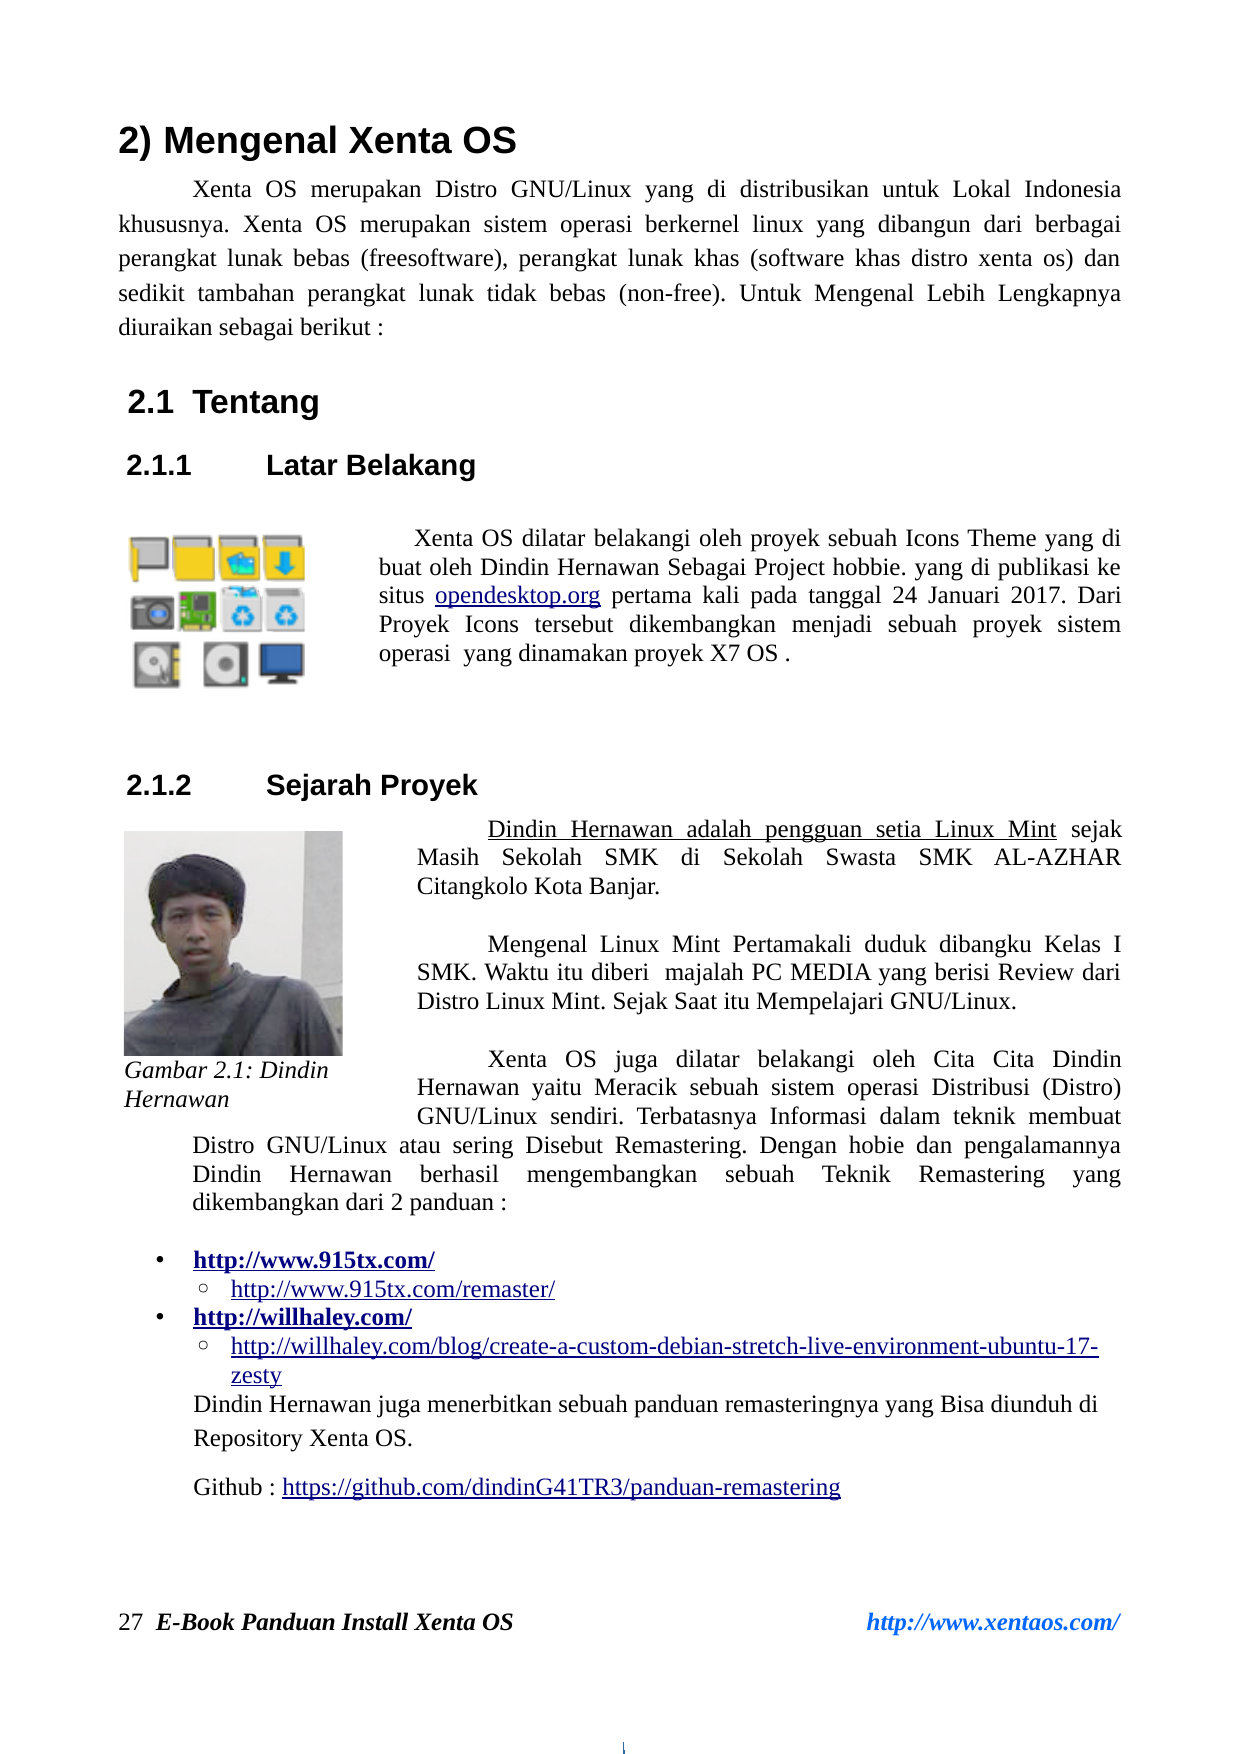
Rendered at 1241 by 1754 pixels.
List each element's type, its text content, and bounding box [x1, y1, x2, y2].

text Xenta OS merupakan Distro GNU/Linux yang di distribusikan untuk Lokal Indonesia khususnya. Xenta OS merupakan sistem operasi berkernel linux yang dibangun dari berbagai perangkat lunak bebas (freesoftware), perangkat lunak khas (software khas distro xenta os) dan sedikit tambahan perangkat lunak tidak bebas (non-free). Untuk Mengenal Lebih Lengkapnya diuraikan sebagai berikut : [118, 174, 1122, 341]
list http://www.915tx.com/ [156, 1245, 1122, 1274]
list http://willhaley.com/blog/create-a-custom-debian-stretch-live-environment-ubuntu-17-zesty [193, 1331, 1122, 1389]
text Xenta OS juga dilatar belakangi oleh Cita Cita Dindin Hernawan yaitu Meracik sebuah sistem operasi Distribusi (Distro) GNU/Linux sendiri. Terbatasnya Informasi dalam teknik membuat Distro GNU/Linux atau sering Disebut Remastering. Dengan hobie dan pengalamannya Dindin Hernawan berhasil mengembangkan sebuah Teknik Remastering yang dikembangkan dari 2 panduan : [192, 1044, 1122, 1216]
list Dindin Hernawan juga menerbitkan sebuah panduan remasteringnya yang Bisa diunduh di Repository Xenta OS. [156, 1389, 1122, 1452]
picture [123, 831, 343, 1056]
text Mengenal Linux Mint Pertamakali duduk dibangku Kelas I SMK. Waktu itu diberi majalah PC MEDIA yang berisi Review dari Distro Linux Mint. Sejak Saat itu Mempelajari GNU/Linux. [343, 929, 1122, 1015]
list Github : https://github.com/dindinG41TR3/panduan-remastering [156, 1472, 1122, 1501]
text Gambar 2.1: Dindin Hernawan [124, 1056, 343, 1113]
subtitle Sejarah Proyek [118, 767, 1122, 801]
subtitle Tentang [118, 382, 1122, 421]
list http://www.915tx.com/remaster/ [193, 1274, 1122, 1302]
subtitle Latar Belakang [118, 448, 1122, 482]
list http://willhaley.com/ [156, 1302, 1122, 1331]
text Dindin Hernawan adalah pengguan setia Linux Mint sejak Masih Sekolah SMK di Sekolah Swasta SMK AL-AZHAR Citangkolo Kota Banjar. [124, 814, 1122, 900]
subtitle Mengenal Xenta OS [118, 118, 1122, 162]
text Xenta OS dilatar belakangi oleh proyek sebuah Icons Theme yang di buat oleh Dindin Hernawan Sebagai Project hobbie. yang di publikasi ke situs opendesktop.org pertama kali pada tanggal 24 Januari 2017. Dari Proyek Icons tersebut dikembangkan menjadi sebuah proyek sistem operasi yang dinamakan proyek X7 OS . [305, 523, 1122, 667]
picture [127, 520, 305, 697]
